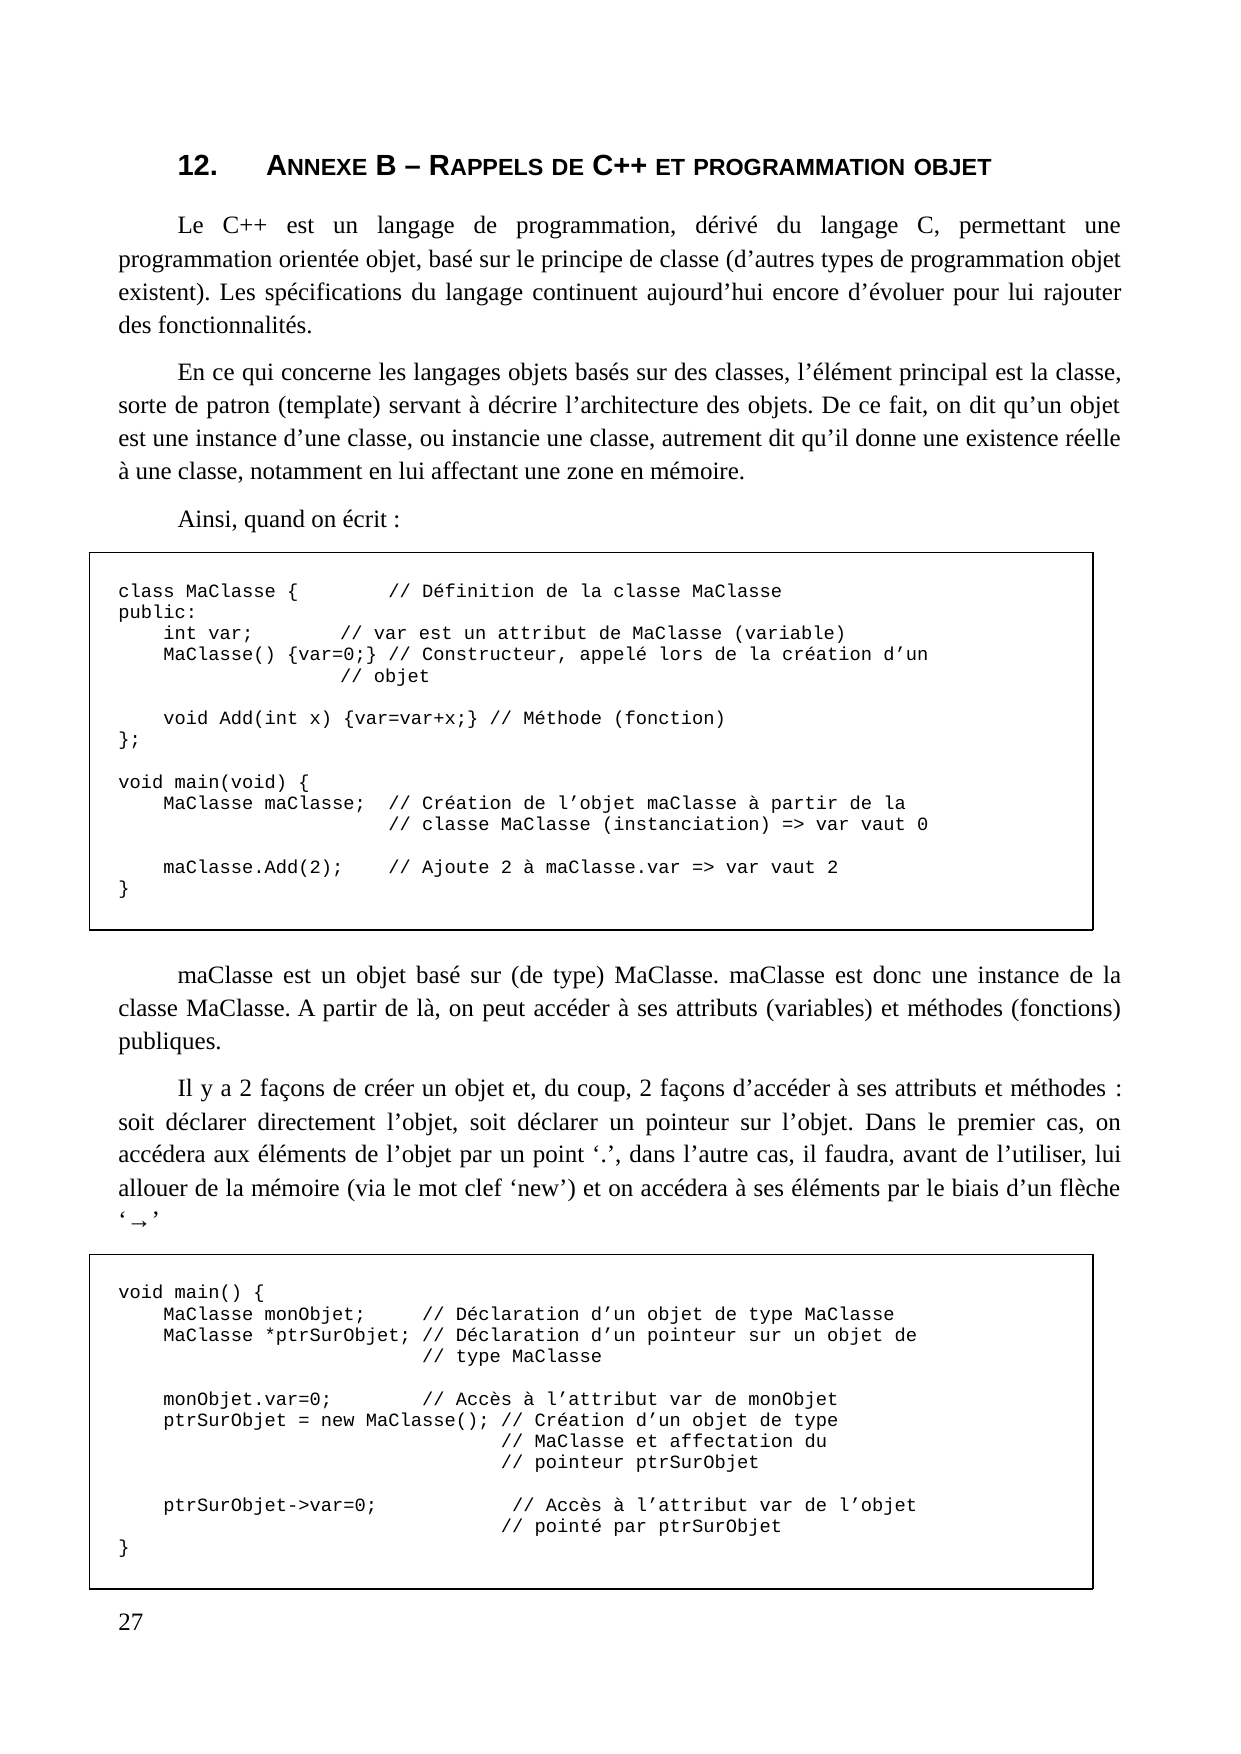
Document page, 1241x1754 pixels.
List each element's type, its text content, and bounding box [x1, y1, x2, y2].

text void main() { MaClasse monObjet; // Déclaration d’un objet de type MaClasse MaClasse *ptrSurObjet; // Déclaration d’un pointeur sur un objet de // type MaClasse monObjet.var=0; // Accès à l’attribut var de monObjet ptrSurObjet = new MaClasse(); // Création d’un objet de type // MaClasse et affectation du // pointeur ptrSurObjet ptrSurObjet->var=0; // Accès à l’attribut var de l’objet // pointé par ptrSurObjet } [90, 1255, 1092, 1588]
text maClasse est un objet basé sur (de type) MaClasse. maClasse est donc une instance de la classe MaClasse. A partir de là, on peut accéder à ses attributs (variables) et méthodes (fonctions) publiques. [118, 960, 1122, 1055]
text Il y a 2 façons de créer un objet et, du coup, 2 façons d’accéder à ses attributs et méthodes : soit déclarer directement l’objet, soit déclarer un pointeur sur l’objet. Dans le premier cas, on accédera aux éléments de l’objet par un point ‘.’, dans l’autre cas, il faudra, avant de l’utiliser, lui allouer de la mémoire (via le mot clef ‘new’) et on accédera à ses éléments par le biais d’un flèche ‘→’ [118, 1073, 1122, 1234]
subtitle Annexe B – Rappels de C++ et programmation objet [118, 148, 1122, 181]
text En ce qui concerne les langages objets basés sur des classes, l’élément principal est la classe, sorte de patron (template) servant à décrire l’architecture des objets. De ce fait, on dit qu’un objet est une instance d’une classe, ou instancie une classe, autrement dit qu’il donne une existence réelle à une classe, notamment en lui affectant une zone en mémoire. [118, 357, 1122, 485]
text Le C++ est un langage de programmation, dérivé du langage C, permettant une programmation orientée objet, basé sur le principe de classe (d’autres types de programmation objet existent). Les spécifications du langage continuent aujourd’hui encore d’évoluer pour lui rajouter des fonctionnalités. [118, 211, 1122, 338]
text Ainsi, quand on écrit : [118, 504, 1122, 533]
text class MaClasse { // Définition de la classe MaClasse public: int var; // var est un attribut de MaClasse (variable) MaClasse() {var=0;} // Constructeur, appelé lors de la création d’un // objet void Add(int x) {var=var+x;} // Méthode (fonction) }; void main(void) { MaClasse maClasse; // Création de l’objet maClasse à partir de la // classe MaClasse (instanciation) => var vaut 0 maClasse.Add(2); // Ajoute 2 à maClasse.var => var vaut 2 } [90, 553, 1092, 929]
